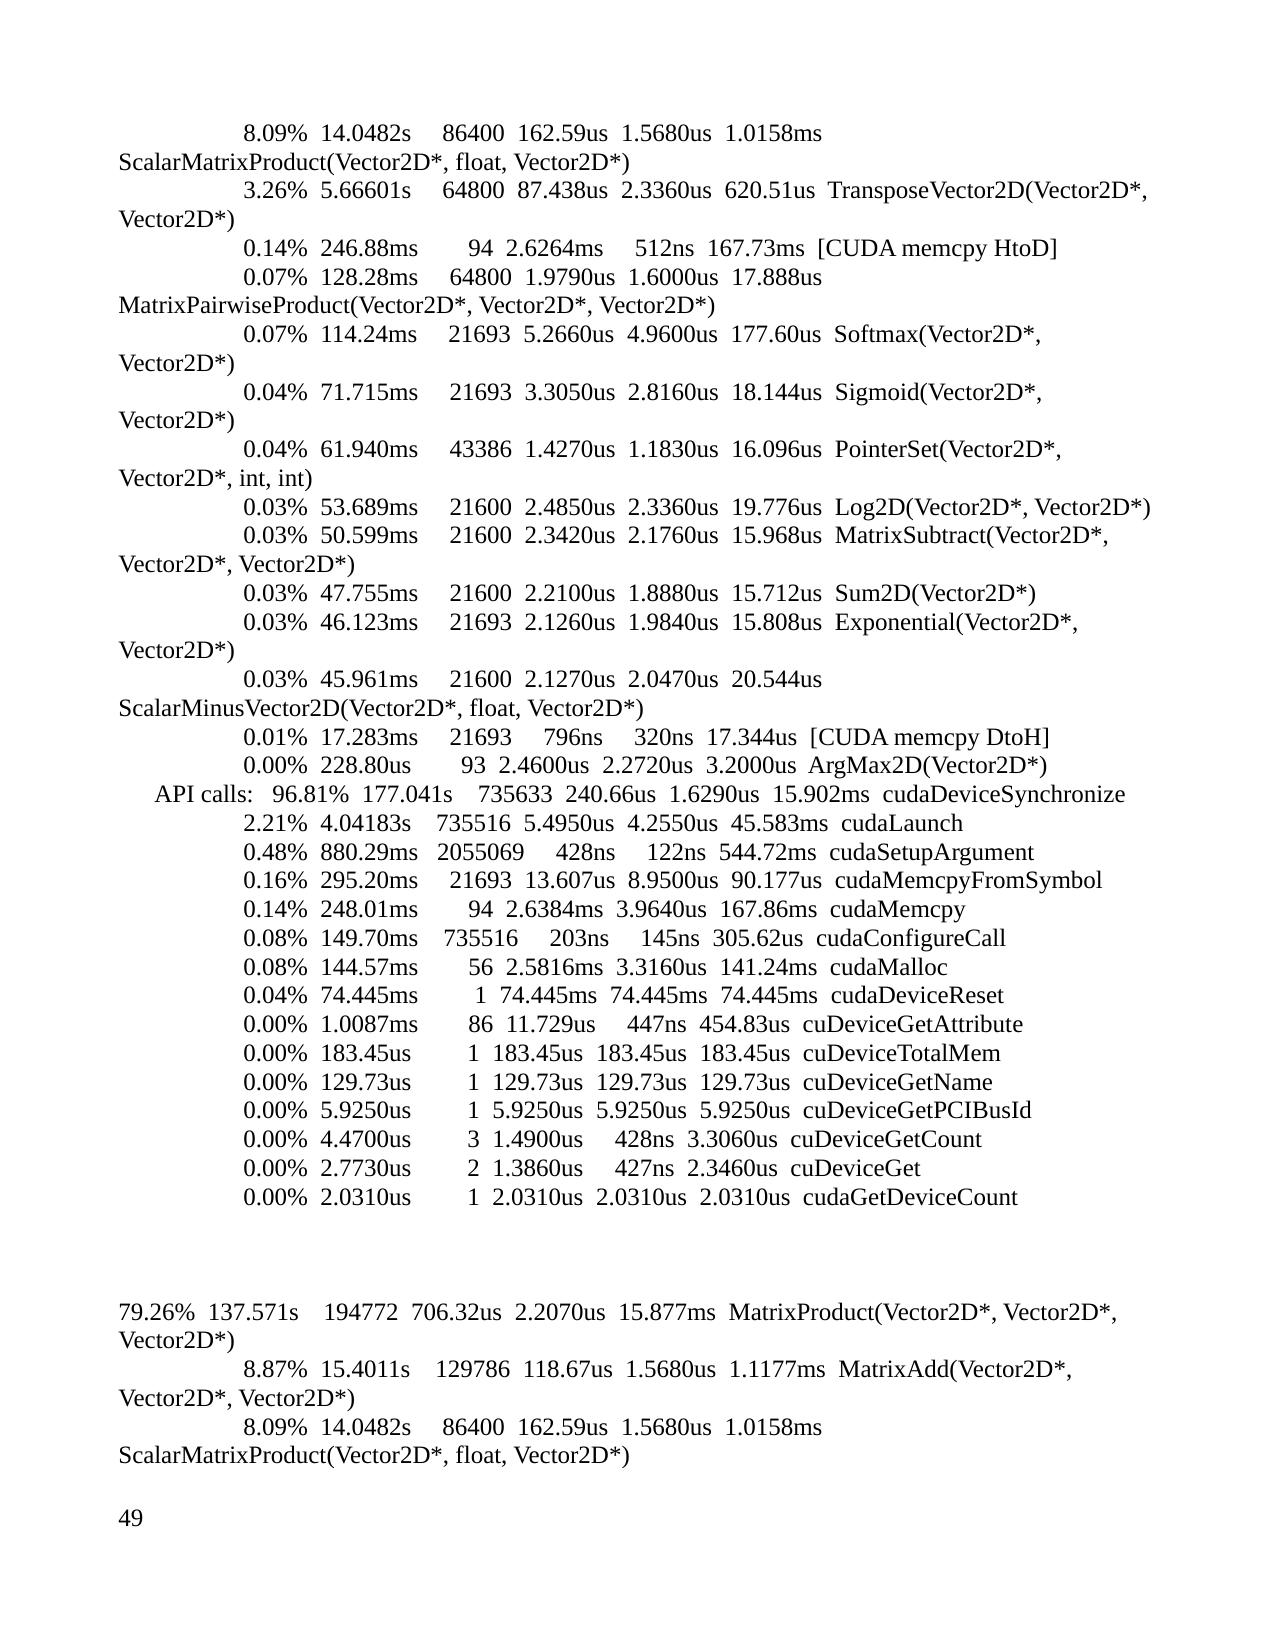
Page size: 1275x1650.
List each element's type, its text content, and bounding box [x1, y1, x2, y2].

text 8.09% 14.0482s 86400 162.59us 1.5680us 1.0158ms ScalarMatrixProduct(Vector2D*, float, Vector2D*) [118, 118, 1157, 176]
text 0.04% 61.940ms 43386 1.4270us 1.1830us 16.096us PointerSet(Vector2D*, Vector2D*, int, int) [118, 434, 1157, 492]
text 0.03% 45.961ms 21600 2.1270us 2.0470us 20.544us ScalarMinusVector2D(Vector2D*, float, Vector2D*) [118, 664, 1157, 722]
text 0.03% 50.599ms 21600 2.3420us 2.1760us 15.968us MatrixSubtract(Vector2D*, Vector2D*, Vector2D*) [118, 521, 1157, 578]
text 0.07% 114.24ms 21693 5.2660us 4.9600us 177.60us Softmax(Vector2D*, Vector2D*) [118, 319, 1157, 377]
text 0.08% 144.57ms 56 2.5816ms 3.3160us 141.24ms cudaMalloc [118, 952, 1157, 981]
text 0.08% 149.70ms 735516 203ns 145ns 305.62us cudaConfigureCall [118, 923, 1157, 952]
text 0.00% 5.9250us 1 5.9250us 5.9250us 5.9250us cuDeviceGetPCIBusId [118, 1096, 1157, 1124]
text API calls: 96.81% 177.041s 735633 240.66us 1.6290us 15.902ms cudaDeviceSynchronize [118, 779, 1157, 808]
text 0.16% 295.20ms 21693 13.607us 8.9500us 90.177us cudaMemcpyFromSymbol [118, 866, 1157, 894]
text 0.00% 4.4700us 3 1.4900us 428ns 3.3060us cuDeviceGetCount [118, 1124, 1157, 1153]
text 8.87% 15.4011s 129786 118.67us 1.5680us 1.1177ms MatrixAdd(Vector2D*, Vector2D*, Vector2D*) [118, 1354, 1157, 1412]
text 0.48% 880.29ms 2055069 428ns 122ns 544.72ms cudaSetupArgument [118, 837, 1157, 866]
text 79.26% 137.571s 194772 706.32us 2.2070us 15.877ms MatrixProduct(Vector2D*, Vector2D*, Vector2D*) [118, 1297, 1157, 1354]
text 2.21% 4.04183s 735516 5.4950us 4.2550us 45.583ms cudaLaunch [118, 808, 1157, 837]
text 3.26% 5.66601s 64800 87.438us 2.3360us 620.51us TransposeVector2D(Vector2D*, Vector2D*) [118, 176, 1157, 233]
text 0.00% 2.7730us 2 1.3860us 427ns 2.3460us cuDeviceGet [118, 1153, 1157, 1182]
text 8.09% 14.0482s 86400 162.59us 1.5680us 1.0158ms ScalarMatrixProduct(Vector2D*, float, Vector2D*) [118, 1412, 1157, 1469]
text 0.04% 71.715ms 21693 3.3050us 2.8160us 18.144us Sigmoid(Vector2D*, Vector2D*) [118, 377, 1157, 434]
text 0.03% 47.755ms 21600 2.2100us 1.8880us 15.712us Sum2D(Vector2D*) [118, 578, 1157, 607]
text 0.01% 17.283ms 21693 796ns 320ns 17.344us [CUDA memcpy DtoH] [118, 722, 1157, 751]
text 0.03% 46.123ms 21693 2.1260us 1.9840us 15.808us Exponential(Vector2D*, Vector2D*) [118, 607, 1157, 664]
text 0.00% 228.80us 93 2.4600us 2.2720us 3.2000us ArgMax2D(Vector2D*) [118, 751, 1157, 779]
text 0.00% 129.73us 1 129.73us 129.73us 129.73us cuDeviceGetName [118, 1067, 1157, 1096]
text 0.03% 53.689ms 21600 2.4850us 2.3360us 19.776us Log2D(Vector2D*, Vector2D*) [118, 492, 1157, 521]
text 0.00% 183.45us 1 183.45us 183.45us 183.45us cuDeviceTotalMem [118, 1038, 1157, 1067]
text 0.07% 128.28ms 64800 1.9790us 1.6000us 17.888us MatrixPairwiseProduct(Vector2D*, Vector2D*, Vector2D*) [118, 262, 1157, 319]
text 0.14% 246.88ms 94 2.6264ms 512ns 167.73ms [CUDA memcpy HtoD] [118, 233, 1157, 262]
text 0.04% 74.445ms 1 74.445ms 74.445ms 74.445ms cudaDeviceReset [118, 981, 1157, 1009]
text 0.00% 2.0310us 1 2.0310us 2.0310us 2.0310us cudaGetDeviceCount [118, 1182, 1157, 1211]
text 0.00% 1.0087ms 86 11.729us 447ns 454.83us cuDeviceGetAttribute [118, 1009, 1157, 1038]
text 0.14% 248.01ms 94 2.6384ms 3.9640us 167.86ms cudaMemcpy [118, 894, 1157, 923]
